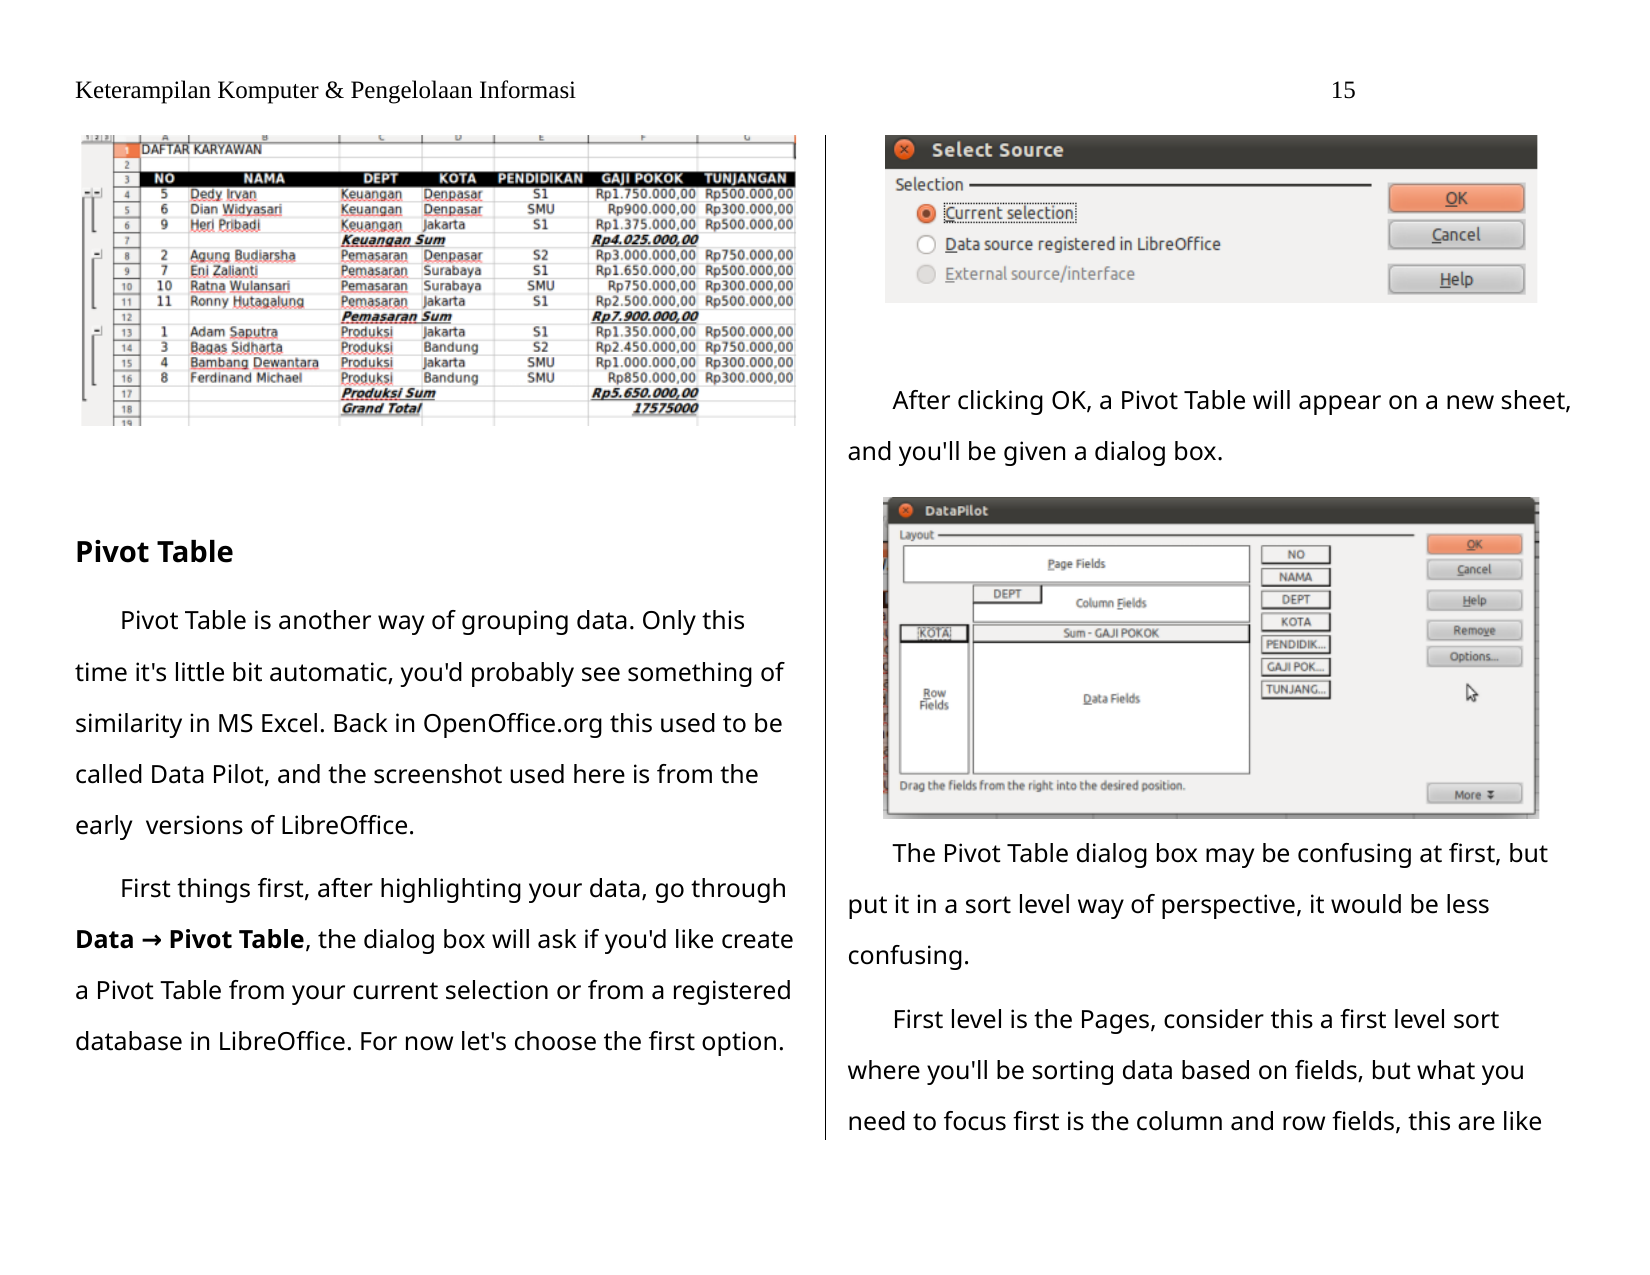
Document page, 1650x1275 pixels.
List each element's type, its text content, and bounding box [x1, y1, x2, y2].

text First level is the Pages, consider this a first level sort where you'll be sorting data based on fields, but what you need to focus first is the column and row fields, this are like [847, 1002, 1575, 1138]
text After clicking OK, a Pivot Table will appear on a new sheet, and you'll be given a dialog box. [847, 383, 1575, 468]
text The Pivot Table dialog box may be confusing at first, but put it in a sort level way of perspective, it would be less confusing. [847, 497, 1575, 972]
text First things first, after highlighting your data, go through Data → Pivot Table, the dialog box will ask if you'd like create a Pivot Table from your current selection or from a registered database in LibreOffice. For now let's choose the first option. [75, 871, 802, 1058]
subtitle Pivot Table [75, 531, 802, 571]
text Pivot Table is another way of grouping data. Only this time it's little bit automatic, you'd probably see something of similarity in MS Excel. Back in OpenOffice.org this used to be called Data Pilot, and the screenshot used here is from the early versions of LibreOffice. [75, 603, 802, 841]
picture [885, 135, 1538, 303]
picture [883, 497, 1540, 819]
picture [81, 135, 797, 426]
